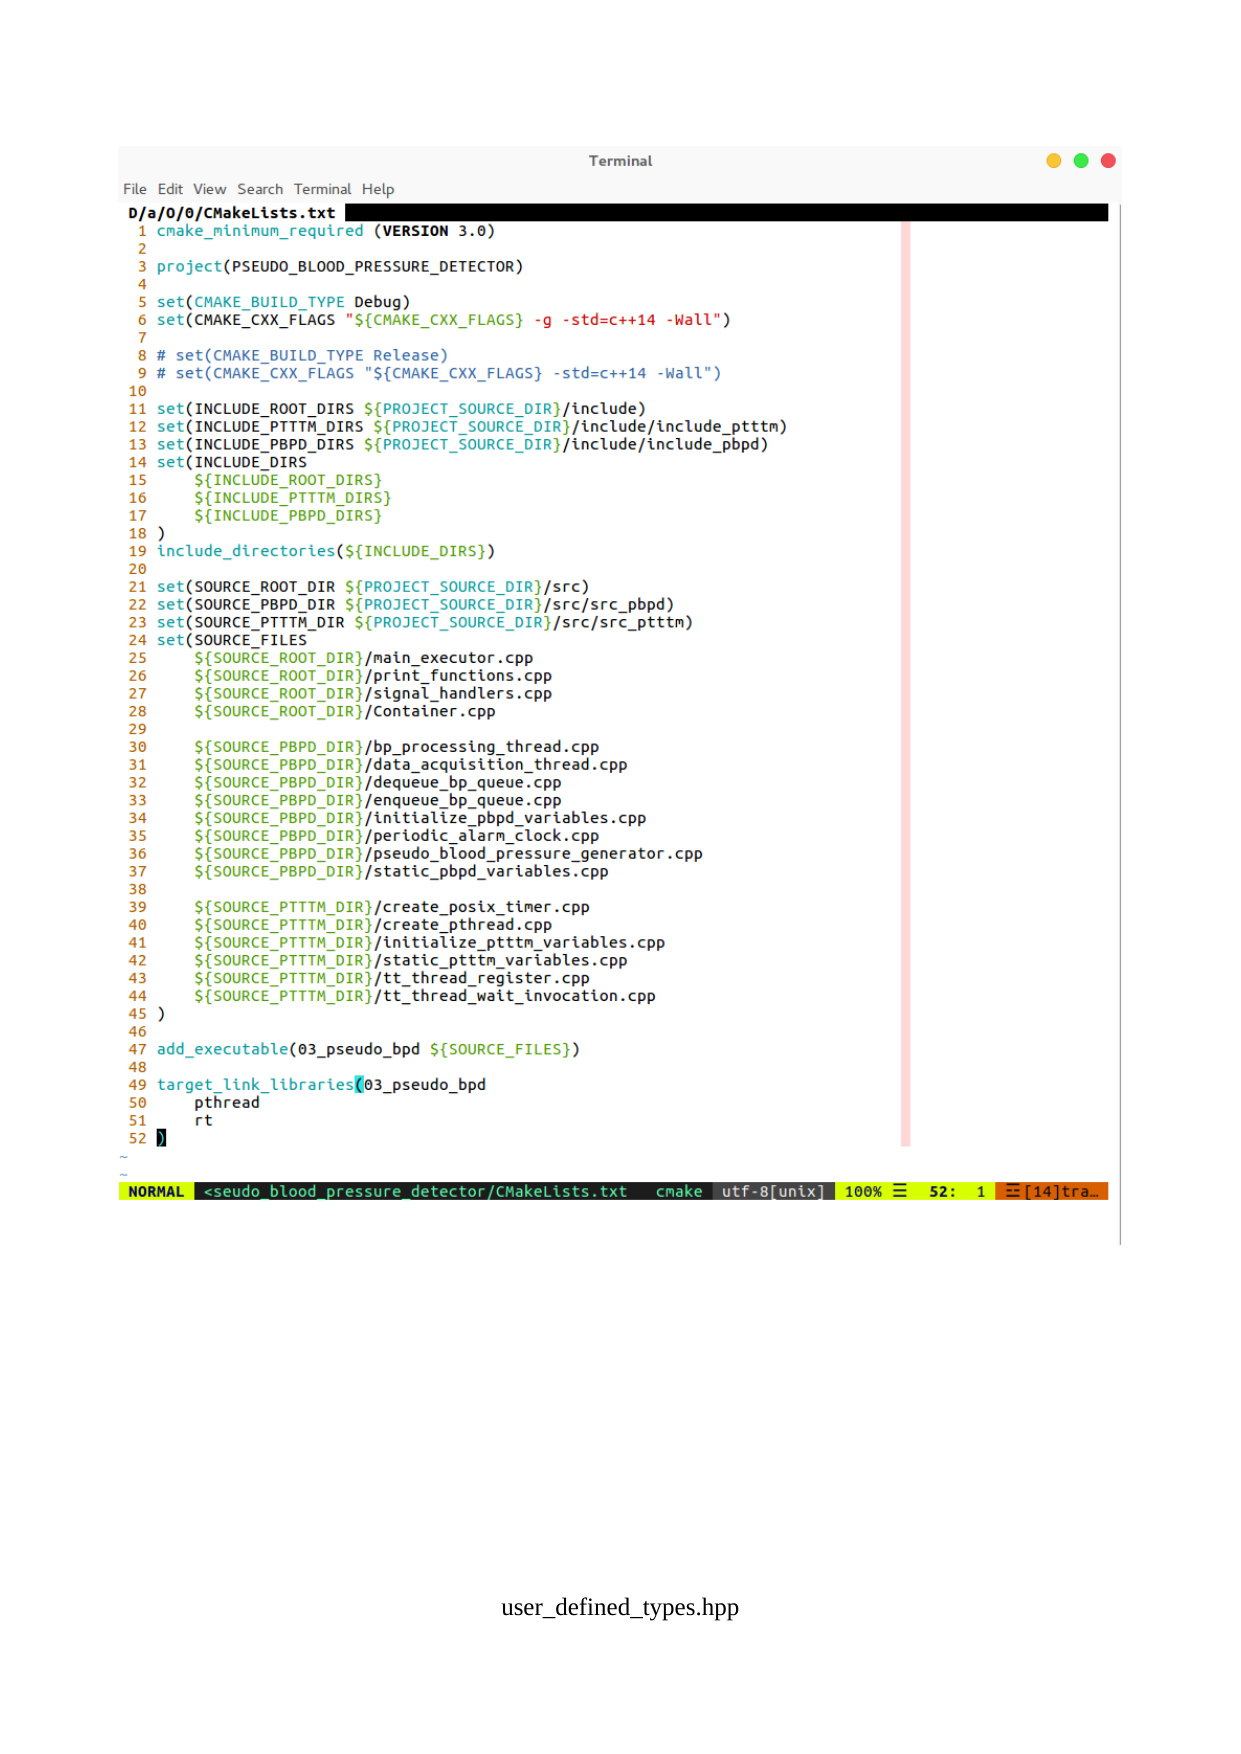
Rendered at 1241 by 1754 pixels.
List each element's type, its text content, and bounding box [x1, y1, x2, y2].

picture [118, 146, 1123, 1247]
text user_defined_types.hpp [118, 1592, 1122, 1621]
